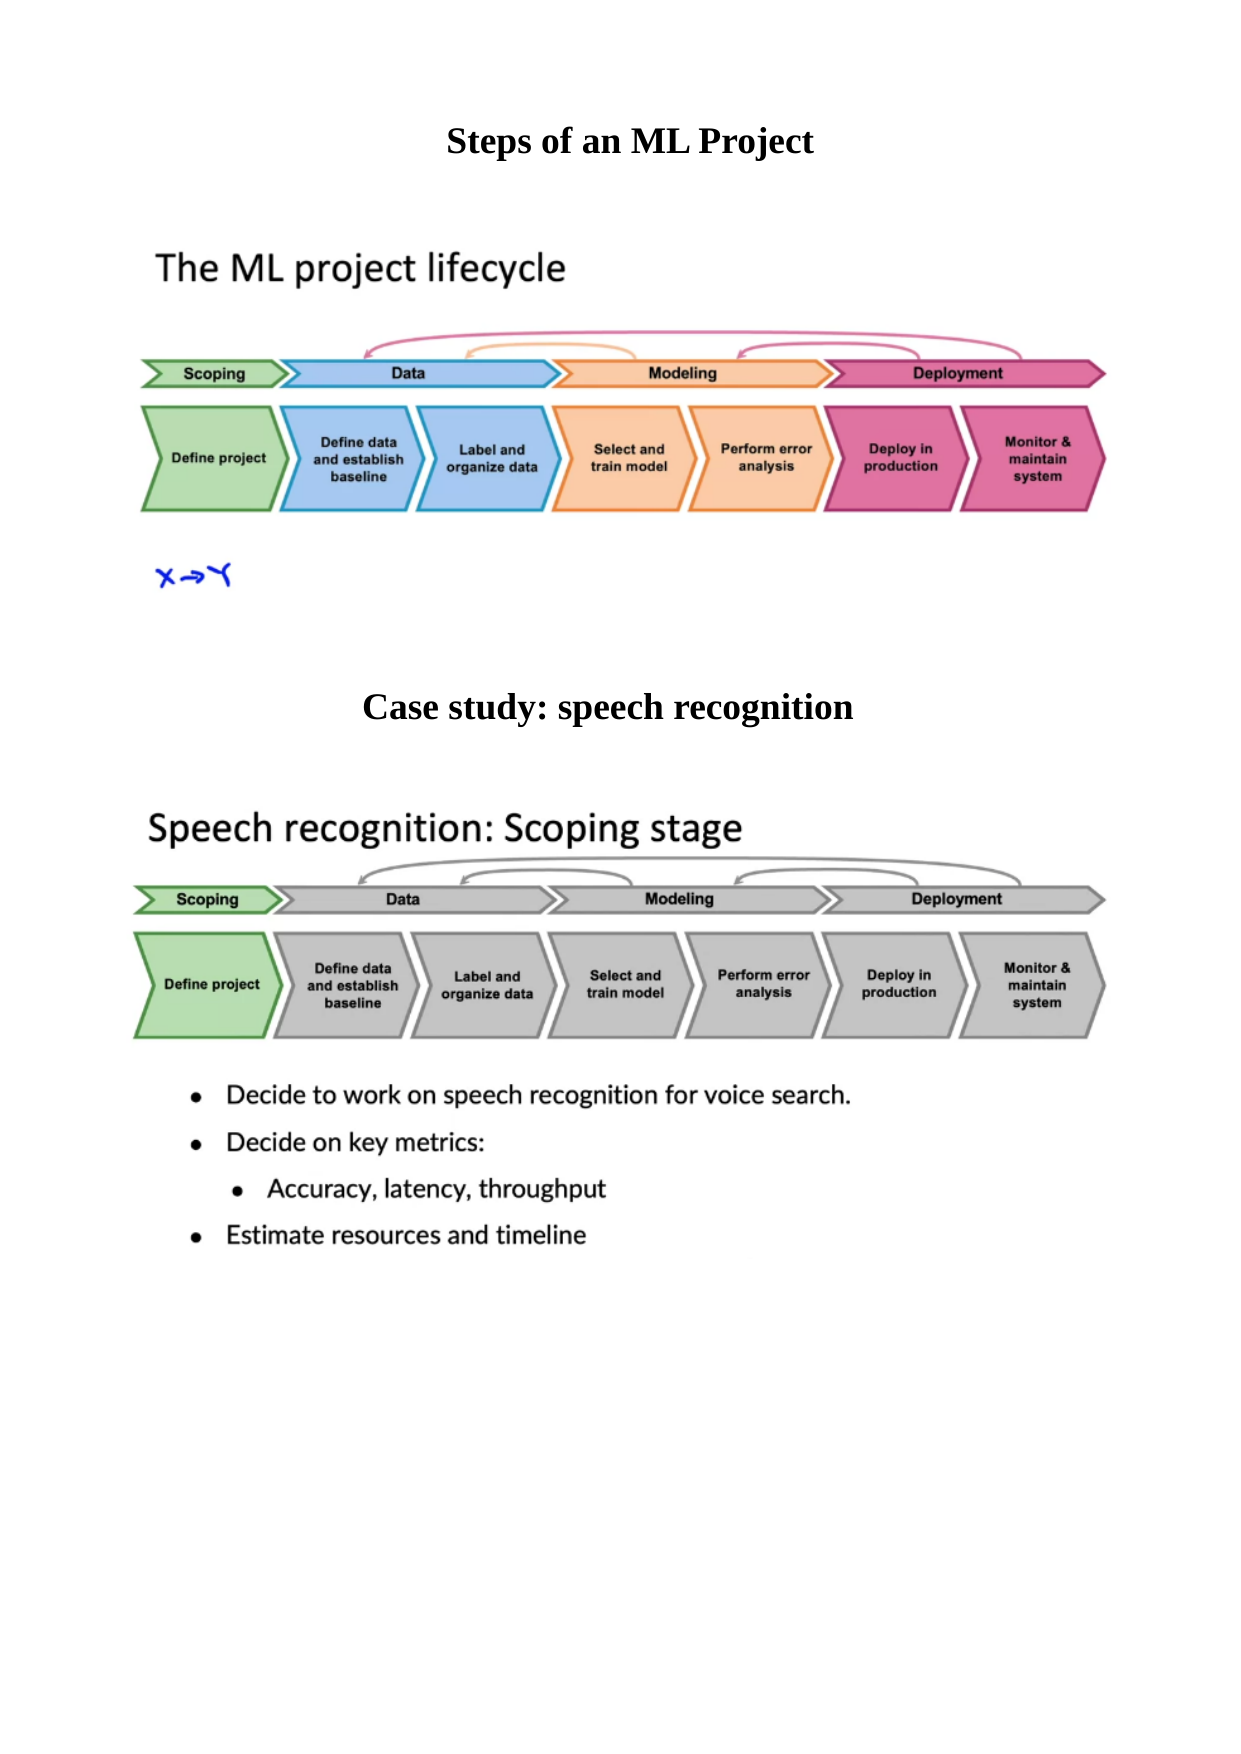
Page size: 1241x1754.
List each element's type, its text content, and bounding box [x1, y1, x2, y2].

subtitle Case study: speech recognition [118, 685, 1122, 728]
picture [118, 797, 1123, 1259]
subtitle Steps of an ML Project [118, 118, 1122, 161]
picture [118, 231, 1123, 603]
